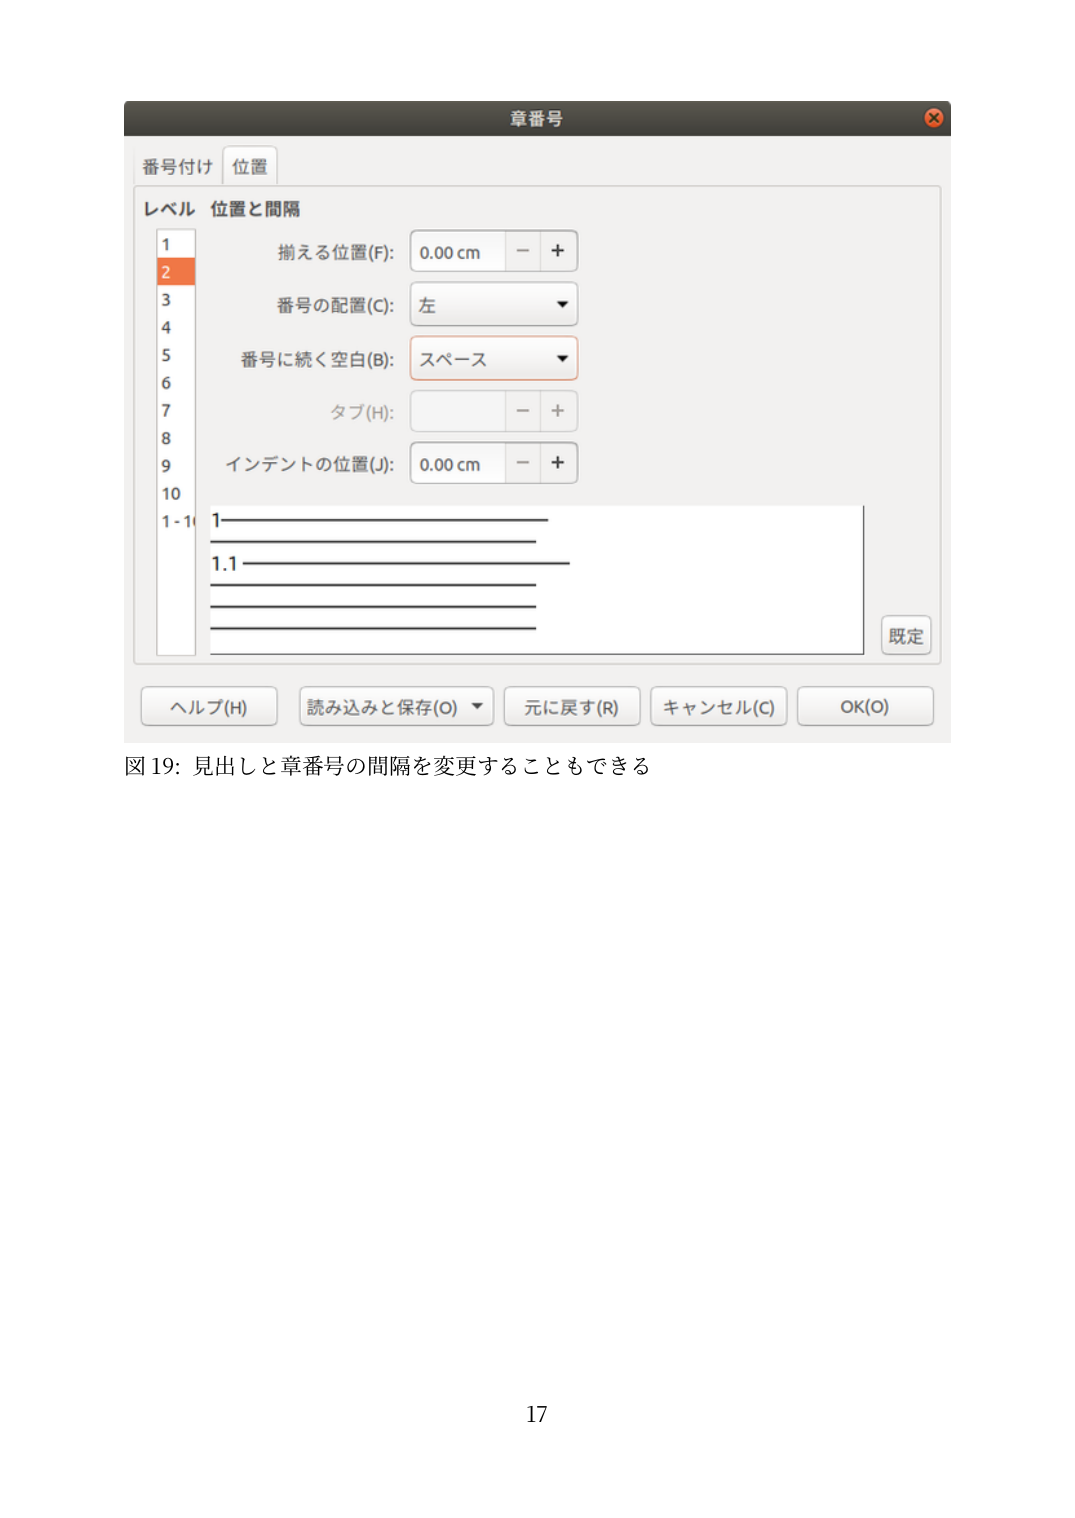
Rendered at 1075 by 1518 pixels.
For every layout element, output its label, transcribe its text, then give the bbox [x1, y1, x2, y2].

picture [124, 101, 951, 743]
text 図 19: 見出しと章番号の間隔を変更することもできる [124, 743, 951, 781]
